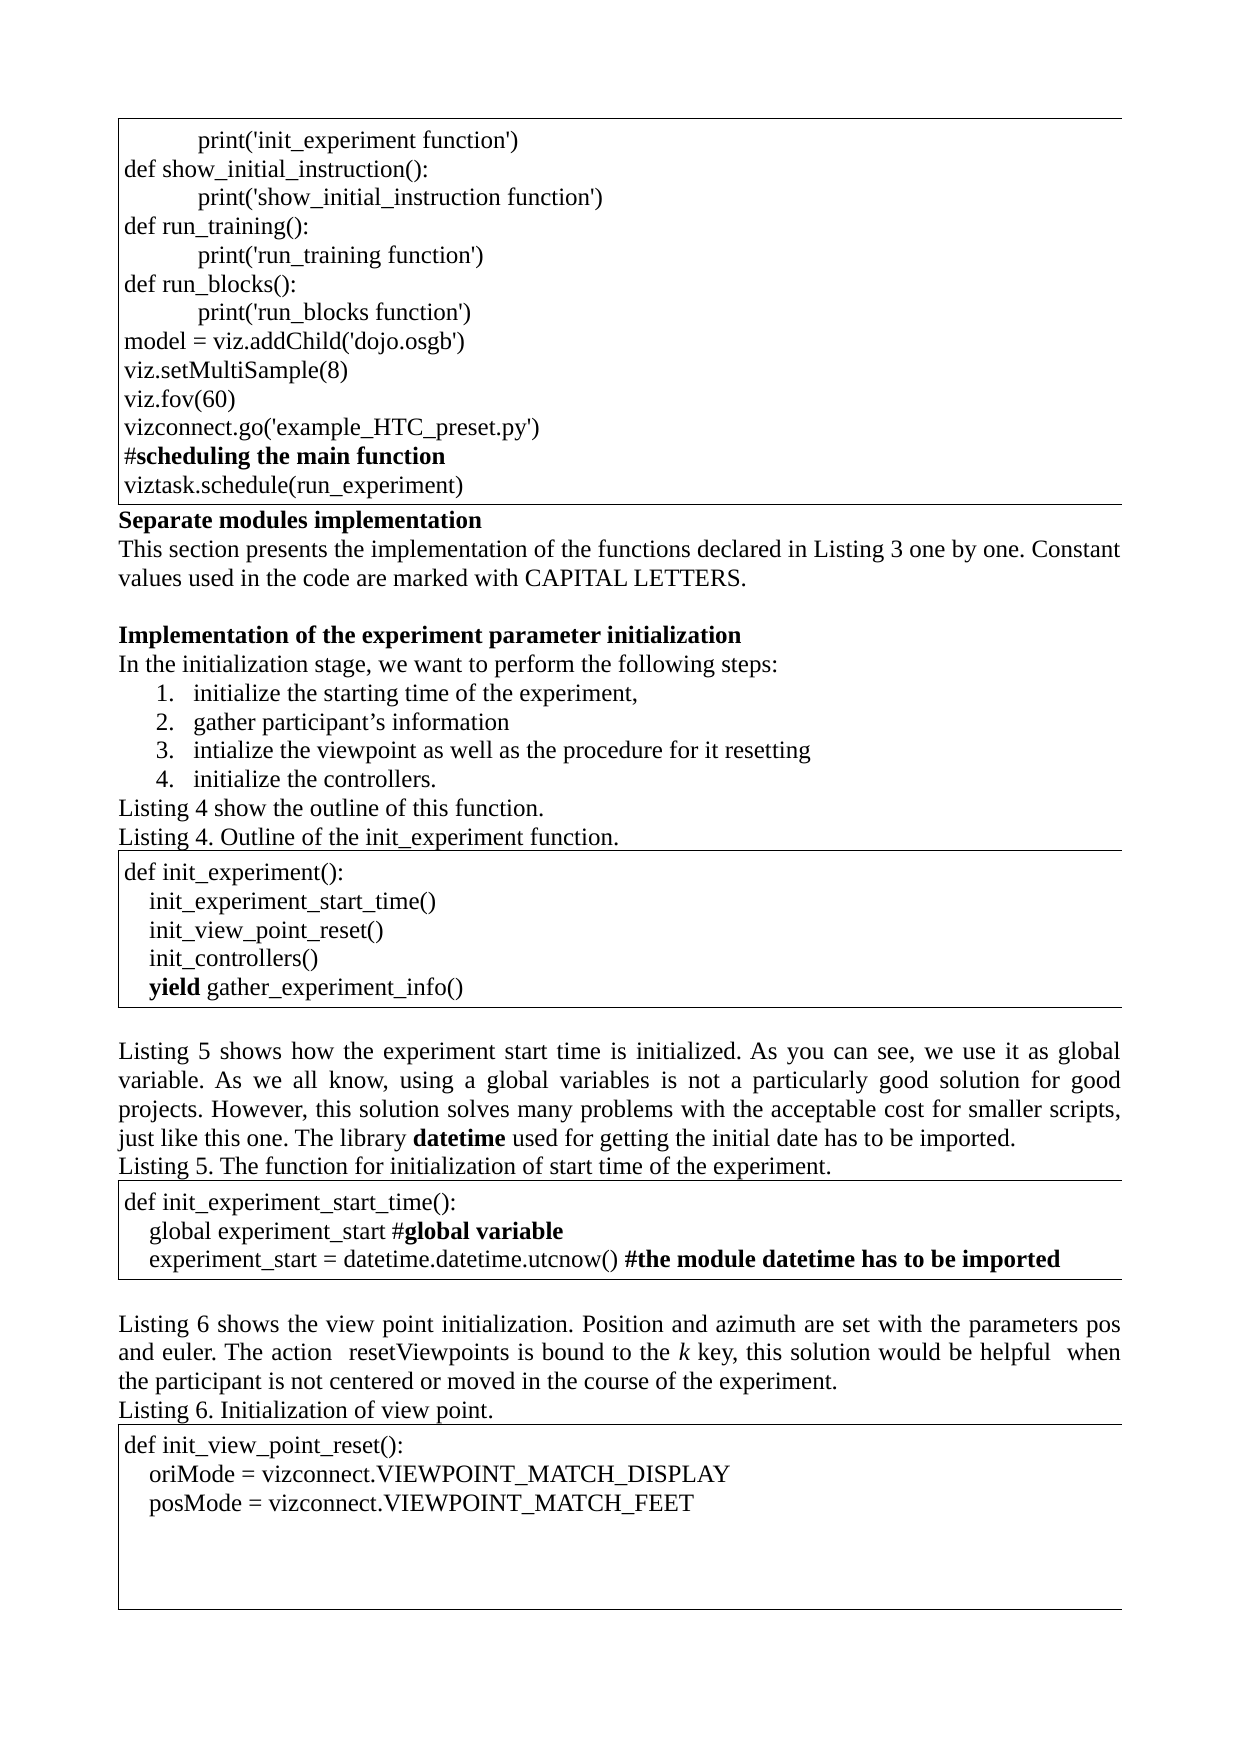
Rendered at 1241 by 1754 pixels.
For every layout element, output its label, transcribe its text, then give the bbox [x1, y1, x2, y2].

text In the initialization stage, we want to perform the following steps: [118, 649, 1122, 678]
text Implementation of the experiment parameter initialization [118, 620, 1122, 649]
text This section presents the implementation of the functions declared in Listing 3 one by one. Constant values used in the code are marked with CAPITAL LETTERS. [118, 534, 1122, 592]
table_header def init_experiment(): init_experiment_start_time() init_view_point_reset() init_controllers() yield gather_experiment_info() [119, 851, 1122, 1007]
text Listing 6 shows the view point initialization. Position and azimuth are set with the parameters pos and euler. The action resetViewpoints is bound to the k key, this solution would be helpful when the participant is not centered or moved in the course of the experiment. [118, 1309, 1122, 1395]
list gather participant’s information [156, 707, 1122, 735]
text Listing 4 show the outline of this function. [118, 793, 1122, 822]
table_header def init_experiment_start_time(): global experiment_start #global variable experiment_start = datetime.datetime.utcnow() #the module datetime has to be imported [119, 1181, 1122, 1279]
text Listing 5. The function for initialization of start time of the experiment. [118, 1151, 1122, 1180]
list intialize the viewpoint as well as the procedure for it resetting [156, 735, 1122, 764]
text Listing 5 shows how the experiment start time is initialized. As you can see, we use it as global variable. As we all know, using a global variables is not a particularly good solution for good projects. However, this solution solves many problems with the acceptable cost for smaller scripts, just like this one. The library datetime used for getting the initial date has to be imported. [118, 1036, 1122, 1151]
text Listing 4. Outline of the init_experiment function. [118, 822, 1122, 850]
text Listing 6. Initialization of view point. [118, 1395, 1122, 1424]
list initialize the starting time of the experiment, [156, 678, 1122, 707]
list initialize the controllers. [156, 764, 1122, 793]
table_header def init_view_point_reset(): oriMode = vizconnect.VIEWPOINT_MATCH_DISPLAY posMode = vizconnect.VIEWPOINT_MATCH_FEET [119, 1425, 1122, 1609]
text Separate modules implementation [118, 505, 1122, 534]
table_header print('init_experiment function') def show_initial_instruction(): print('show_initial_instruction function') def run_training(): print('run_training function') def run_blocks(): print('run_blocks function') model = viz.addChild('dojo.osgb') viz.setMultiSample(8) viz.fov(60) vizconnect.go('example_HTC_preset.py') #scheduling the main function viztask.schedule(run_experiment) [119, 119, 1122, 504]
